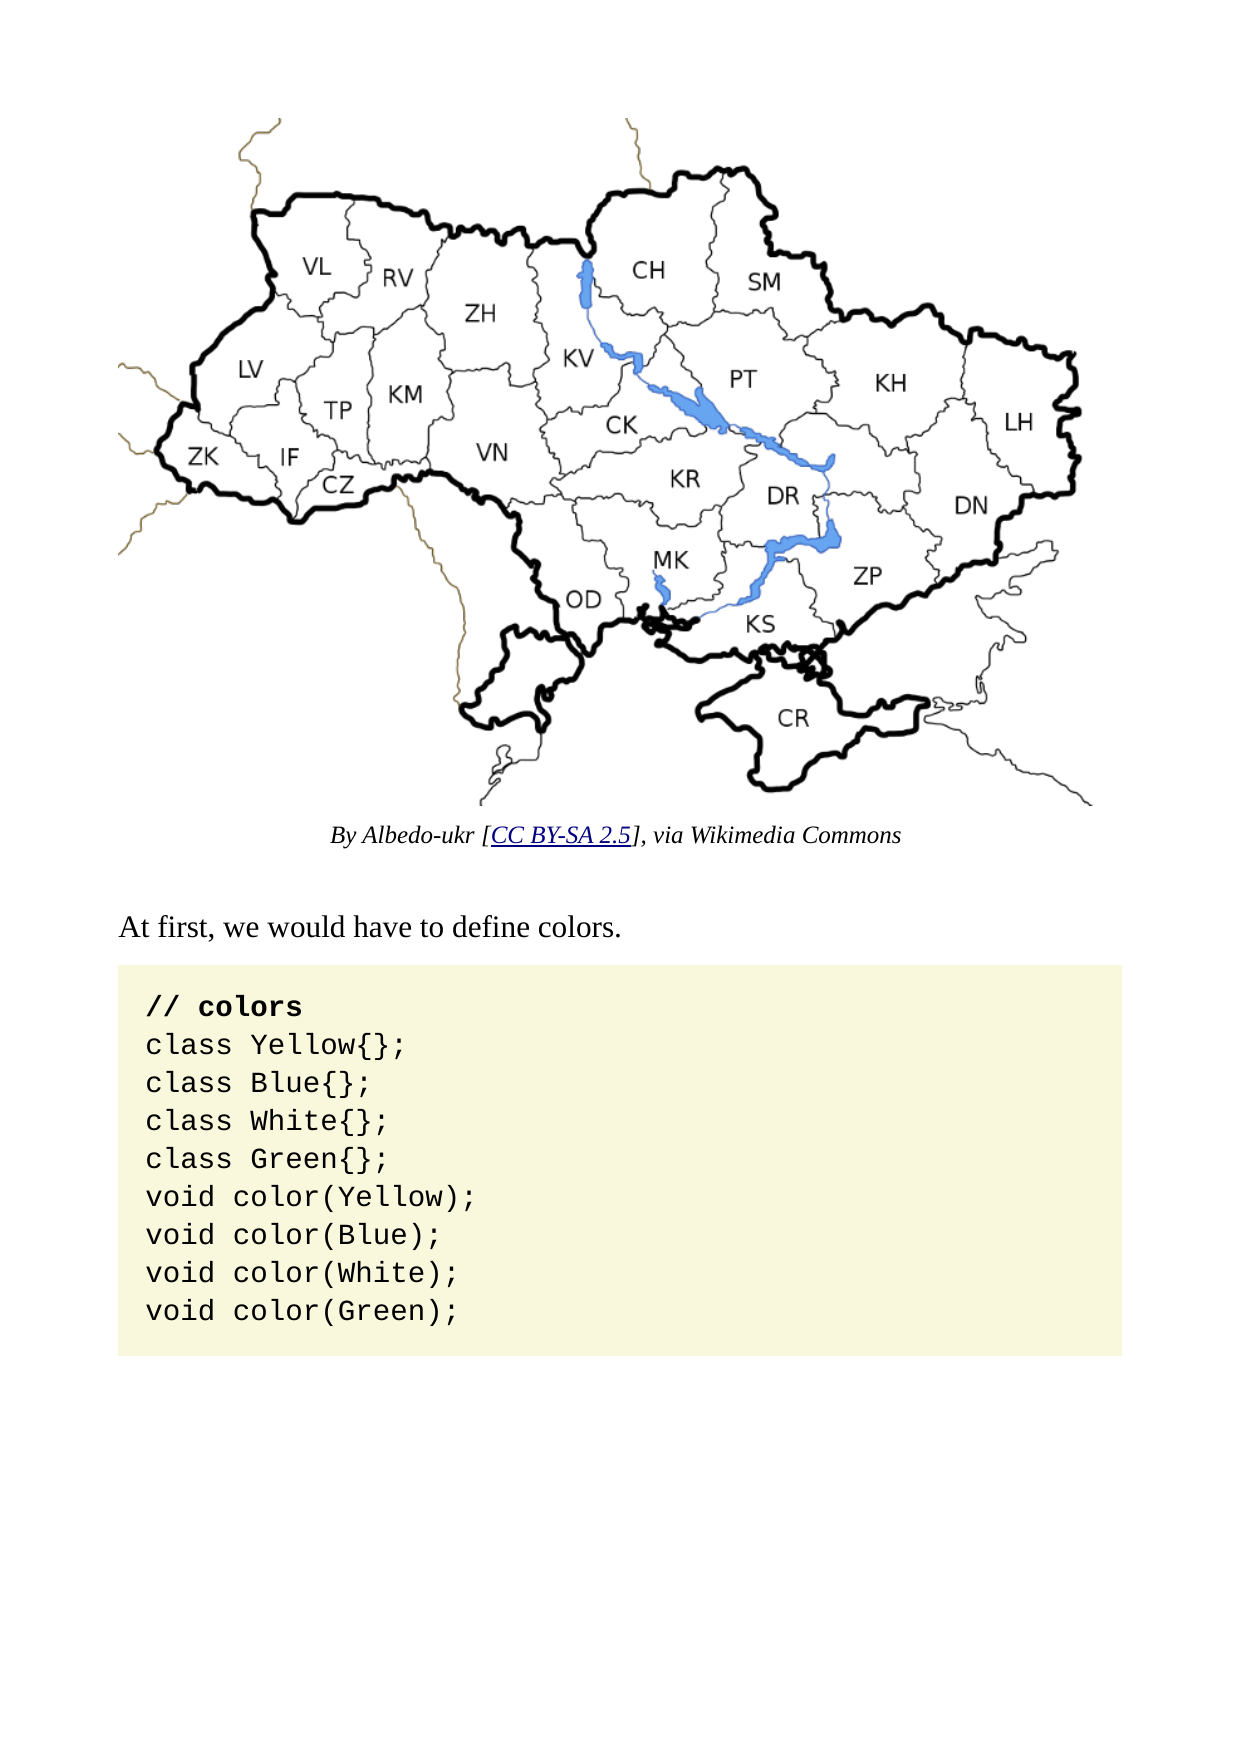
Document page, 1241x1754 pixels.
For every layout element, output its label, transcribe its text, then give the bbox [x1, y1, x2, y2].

text void color(White); [118, 1231, 1122, 1269]
text class Blue{}; [118, 1041, 1122, 1079]
text class Yellow{}; [118, 1003, 1122, 1041]
text void color(Yellow); [118, 1155, 1122, 1193]
text class Green{}; [118, 1117, 1122, 1155]
text void color(Blue); [118, 1193, 1122, 1231]
text // colors [118, 965, 1122, 1003]
text class White{}; [118, 1079, 1122, 1117]
text At first, we would have to define colors. [118, 899, 1122, 947]
text By Albedo-ukr [CC BY-SA 2.5], via Wikimedia Commons [118, 806, 1122, 849]
picture [118, 118, 1123, 806]
text void color(Green); [118, 1269, 1122, 1356]
